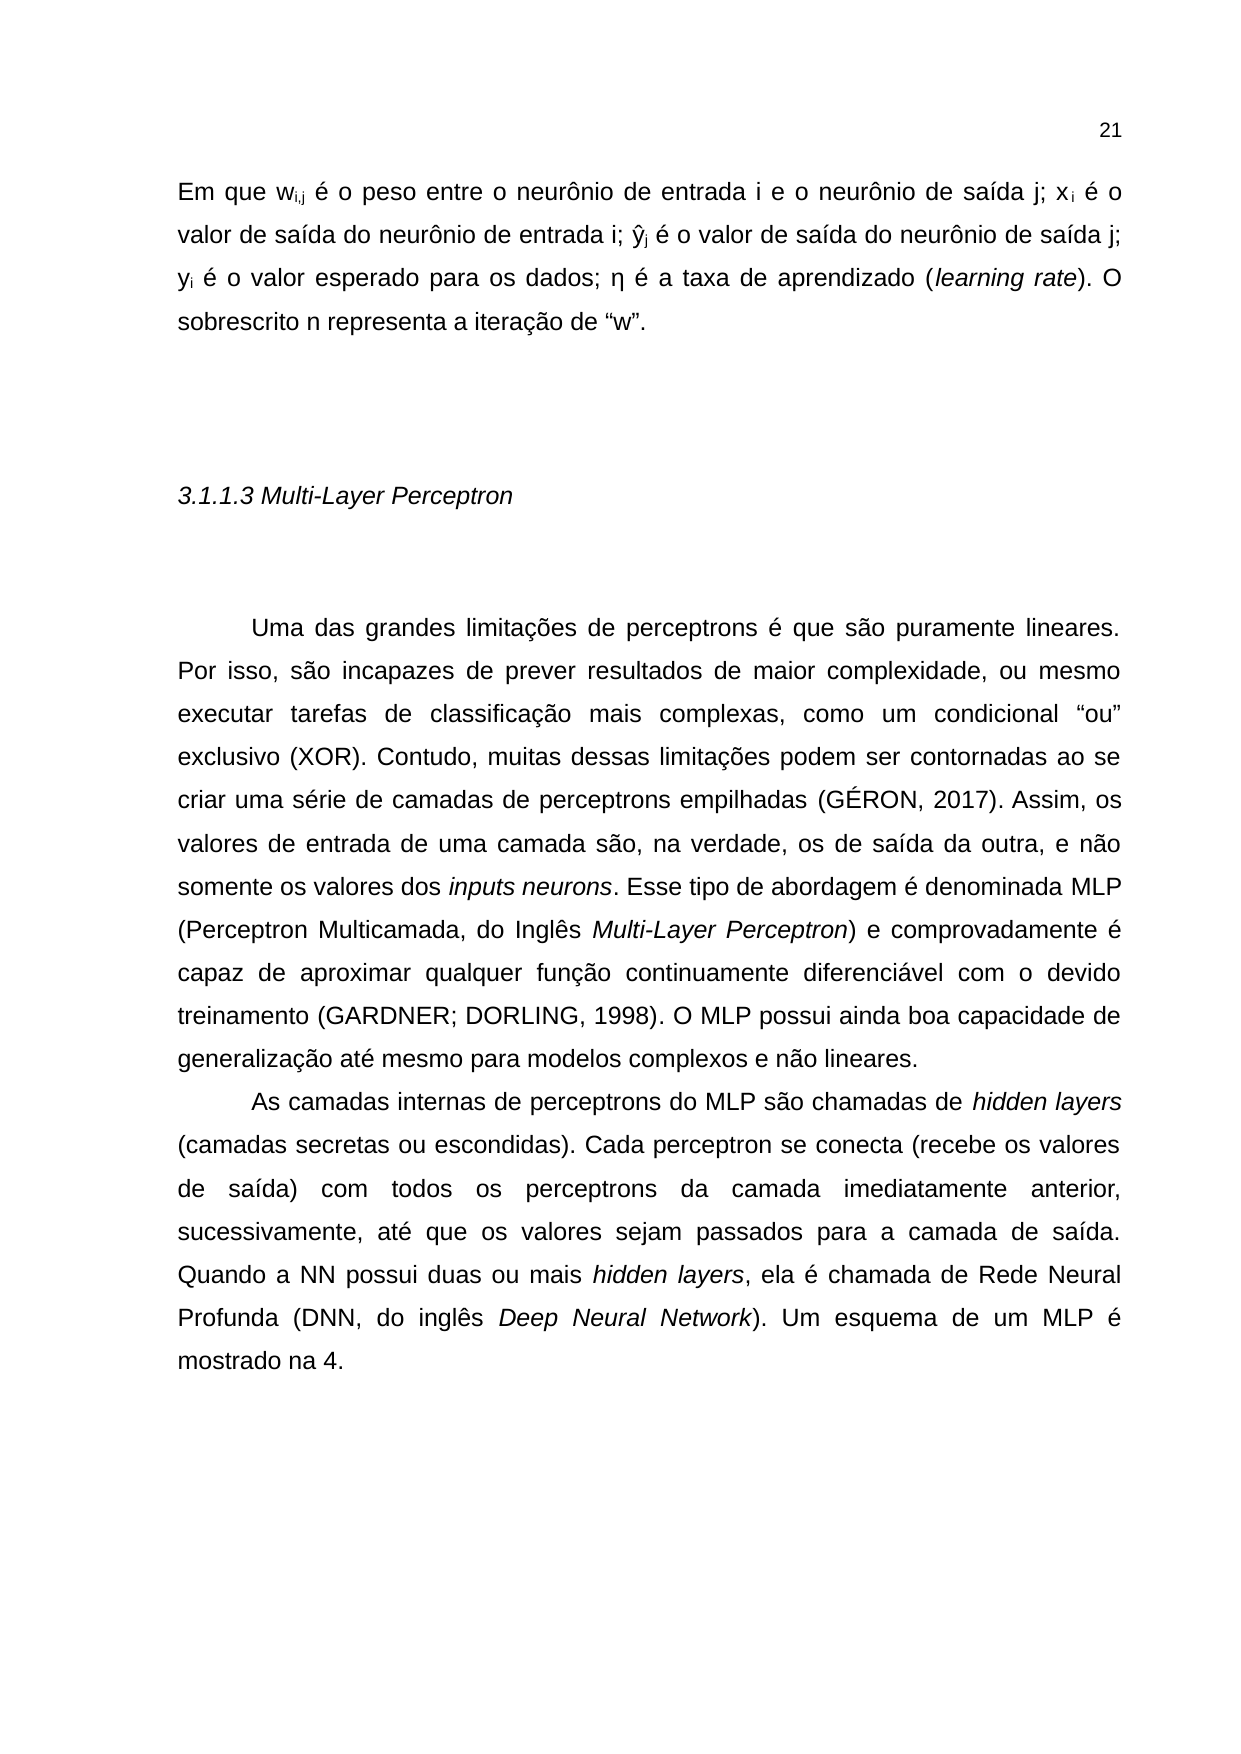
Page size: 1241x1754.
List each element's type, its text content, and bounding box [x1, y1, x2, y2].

text Em que wi,j é o peso entre o neurônio de entrada i e o neurônio de saída j; xi é o valor de saída do neurônio de entrada i; ŷj é o valor de saída do neurônio de saída j; yi é o valor esperado para os dados; η é a taxa de aprendizado (learning rate). O sobrescrito n representa a iteração de “w”. [177, 177, 1122, 335]
text Uma das grandes limitações de perceptrons é que são puramente lineares. Por isso, são incapazes de prever resultados de maior complexidade, ou mesmo executar tarefas de classificação mais complexas, como um condicional “ou” exclusivo (XOR). Contudo, muitas dessas limitações podem ser contornadas ao se criar uma série de camadas de perceptrons empilhadas (GÉRON, 2017). Assim, os valores de entrada de uma camada são, na verdade, os de saída da outra, e não somente os valores dos inputs neurons. Esse tipo de abordagem é denominada MLP (Perceptron Multicamada, do Inglês Multi-Layer Perceptron) e comprovadamente é capaz de aproximar qualquer função continuamente diferenciável com o devido treinamento (GARDNER; DORLING, 1998). O MLP possui ainda boa capacidade de generalização até mesmo para modelos complexos e não lineares. [177, 613, 1122, 1073]
text As camadas internas de perceptrons do MLP são chamadas de hidden layers (camadas secretas ou escondidas). Cada perceptron se conecta (recebe os valores de saída) com todos os perceptrons da camada imediatamente anterior, sucessivamente, até que os valores sejam passados para a camada de saída. Quando a NN possui duas ou mais hidden layers, ela é chamada de Rede Neural Profunda (DNN, do inglês Deep Neural Network). Um esquema de um MLP é mostrado na Figura 4. [177, 1087, 1122, 1375]
subtitle Multi-Layer Perceptron [177, 481, 1122, 510]
